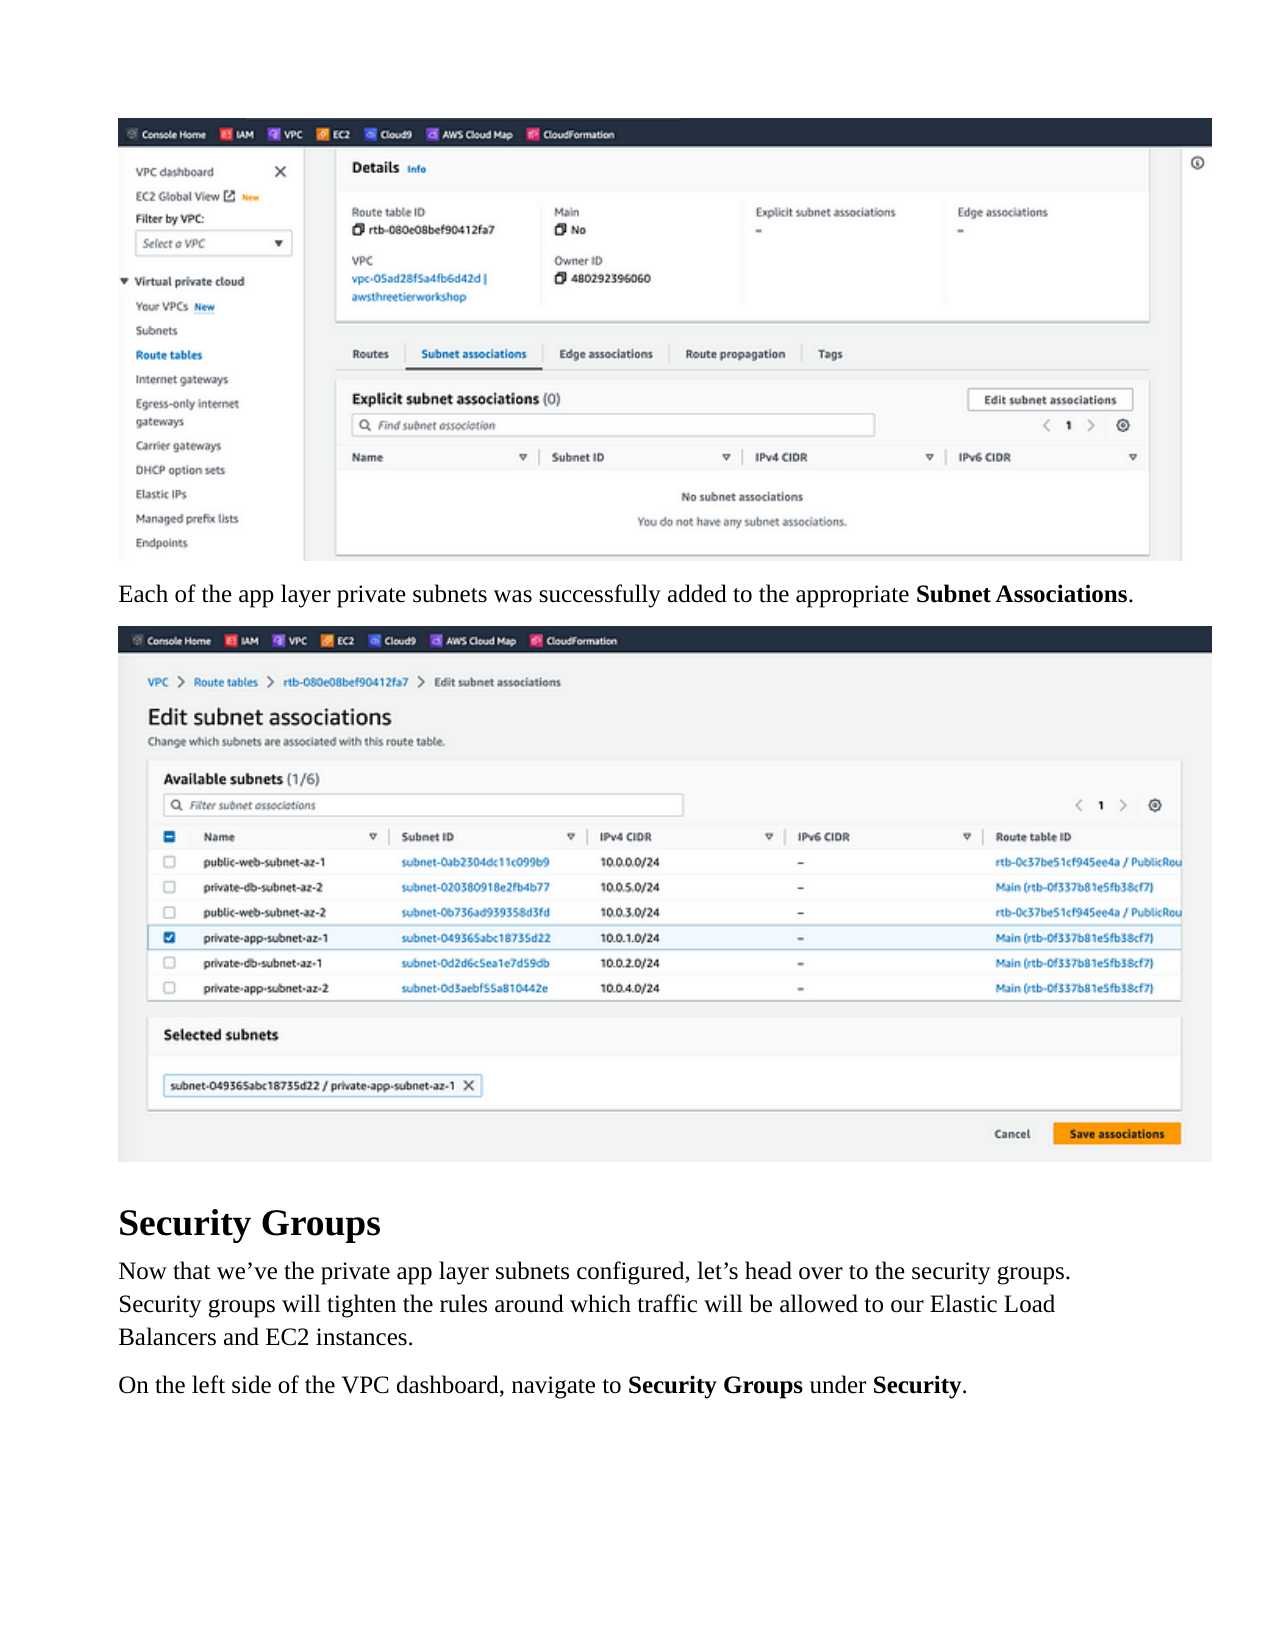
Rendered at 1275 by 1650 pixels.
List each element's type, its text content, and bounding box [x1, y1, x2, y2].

subtitle Security Groups [118, 1201, 1157, 1244]
text On the left side of the VPC dashboard, navigate to Security Groups under Security. [118, 1370, 1157, 1399]
picture [118, 626, 1212, 1162]
text Each of the app layer private subnets was successfully added to the appropriate Subnet Associations. [118, 579, 1157, 608]
picture [118, 118, 1212, 561]
text Now that we’ve the private app layer subnets configured, let’s head over to the security groups. Security groups will tighten the rules around which traffic will be allowed to our Elastic Load Balancers and EC2 instances. [118, 1256, 1157, 1351]
